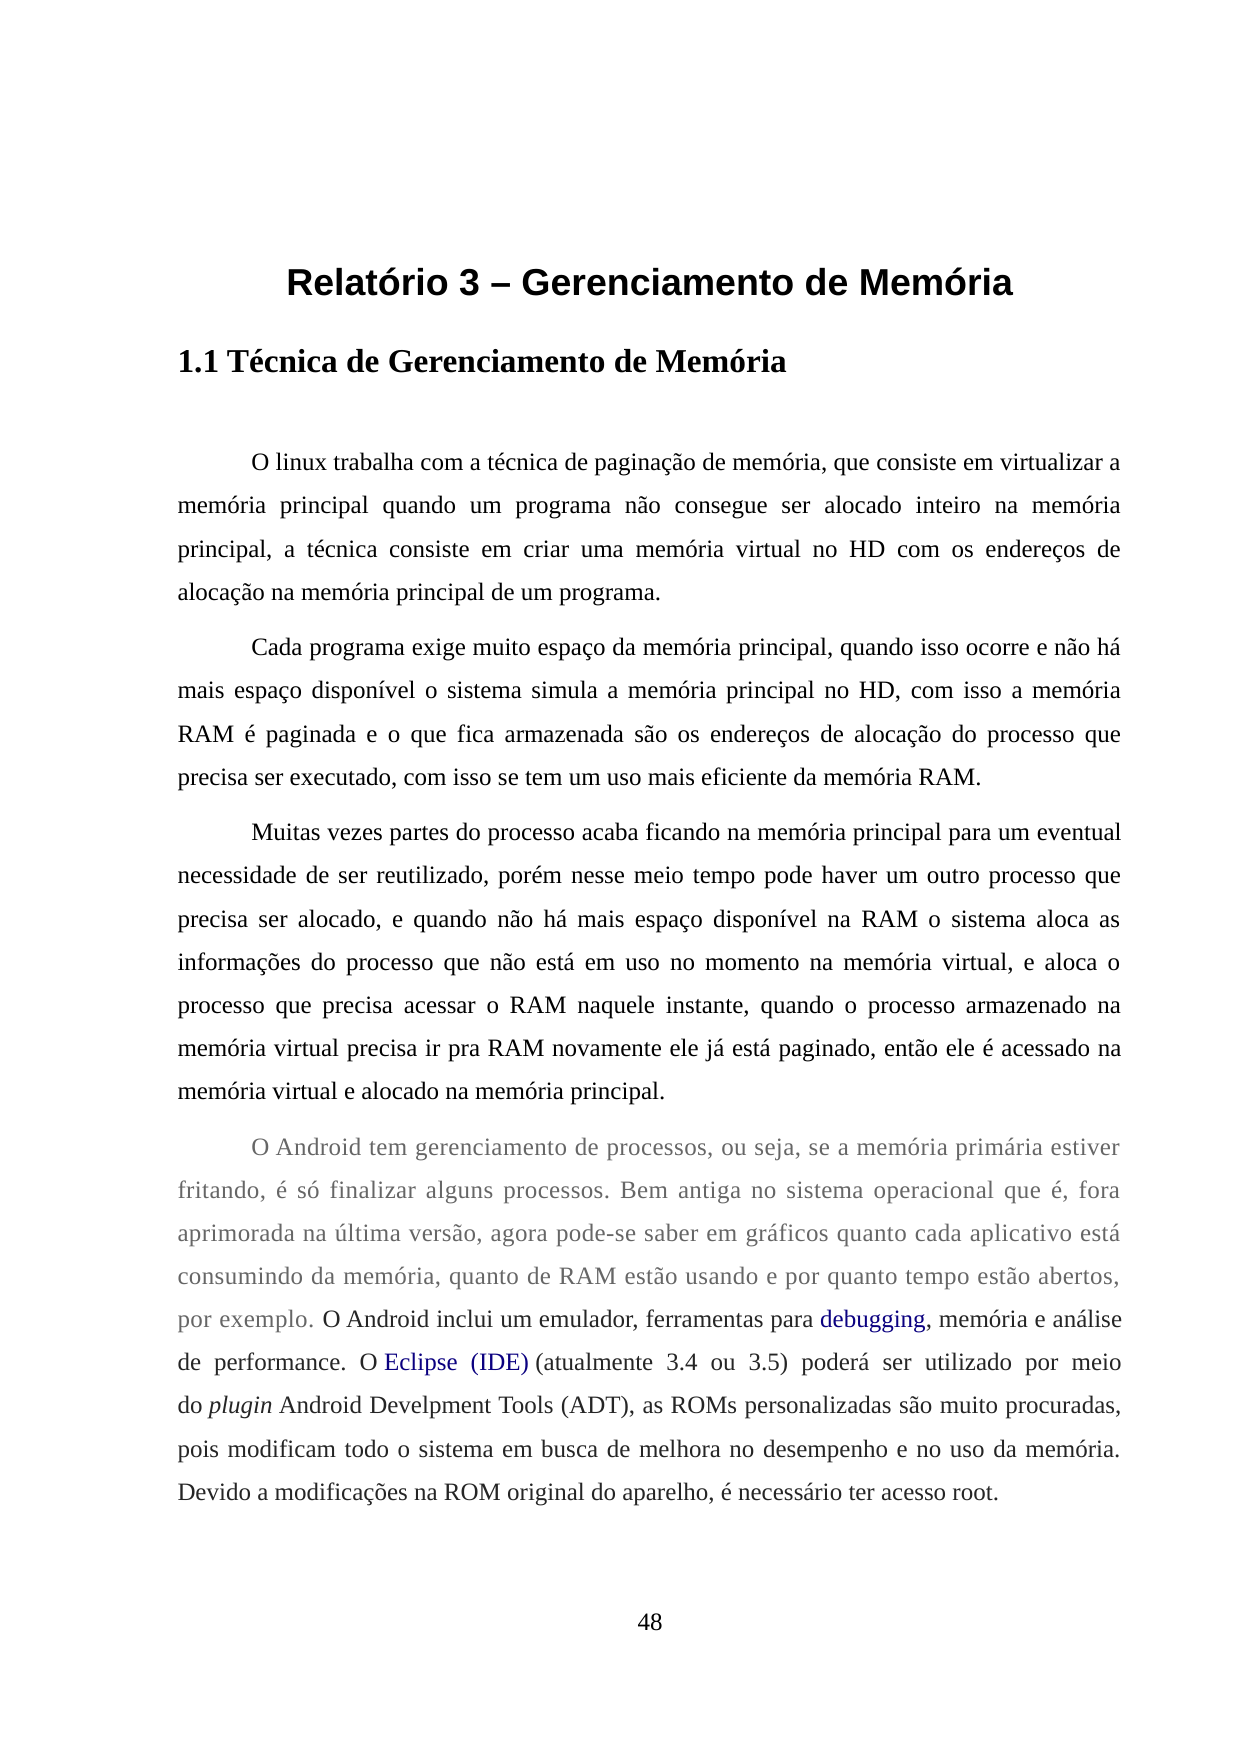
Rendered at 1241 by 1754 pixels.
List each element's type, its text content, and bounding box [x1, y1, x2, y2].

text Muitas vezes partes do processo acaba ficando na memória principal para um eventual necessidade de ser reutilizado, porém nesse meio tempo pode haver um outro processo que precisa ser alocado, e quando não há mais espaço disponível na RAM o sistema aloca as informações do processo que não está em uso no momento na memória virtual, e aloca o processo que precisa acessar o RAM naquele instante, quando o processo armazenado na memória virtual precisa ir pra RAM novamente ele já está paginado, então ele é acessado na memória virtual e alocado na memória principal. [177, 817, 1122, 1105]
text Cada programa exige muito espaço da memória principal, quando isso ocorre e não há mais espaço disponível o sistema simula a memória principal no HD, com isso a memória RAM é paginada e o que fica armazenada são os endereços de alocação do processo que precisa ser executado, com isso se tem um uso mais eficiente da memória RAM. [177, 632, 1122, 791]
subtitle 1.1 Técnica de Gerenciamento de Memória [177, 341, 1122, 379]
text O Android tem gerenciamento de processos, ou seja, se a memória primária estiver fritando, é só finalizar alguns processos. Bem antiga no sistema operacional que é, fora aprimorada na última versão, agora pode-se saber em gráficos quanto cada aplicativo está consumindo da memória, quanto de RAM estão usando e por quanto tempo estão abertos, por exemplo. O Android inclui um emulador, ferramentas para debugging, memória e análise de performance. O Eclipse (IDE) (atualmente 3.4 ou 3.5) poderá ser utilizado por meio do plugin Android Develpment Tools (ADT), as ROMs personalizadas são muito procuradas, pois modificam todo o sistema em busca de melhora no desempenho e no uso da memória. Devido a modificações na ROM original do aparelho, é necessário ter acesso root. [177, 1132, 1122, 1506]
text O linux trabalha com a técnica de paginação de memória, que consiste em virtualizar a memória principal quando um programa não consegue ser alocado inteiro na memória principal, a técnica consiste em criar uma memória virtual no HD com os endereços de alocação na memória principal de um programa. [177, 447, 1122, 606]
subtitle Relatório 3 – Gerenciamento de Memória [177, 260, 1122, 303]
